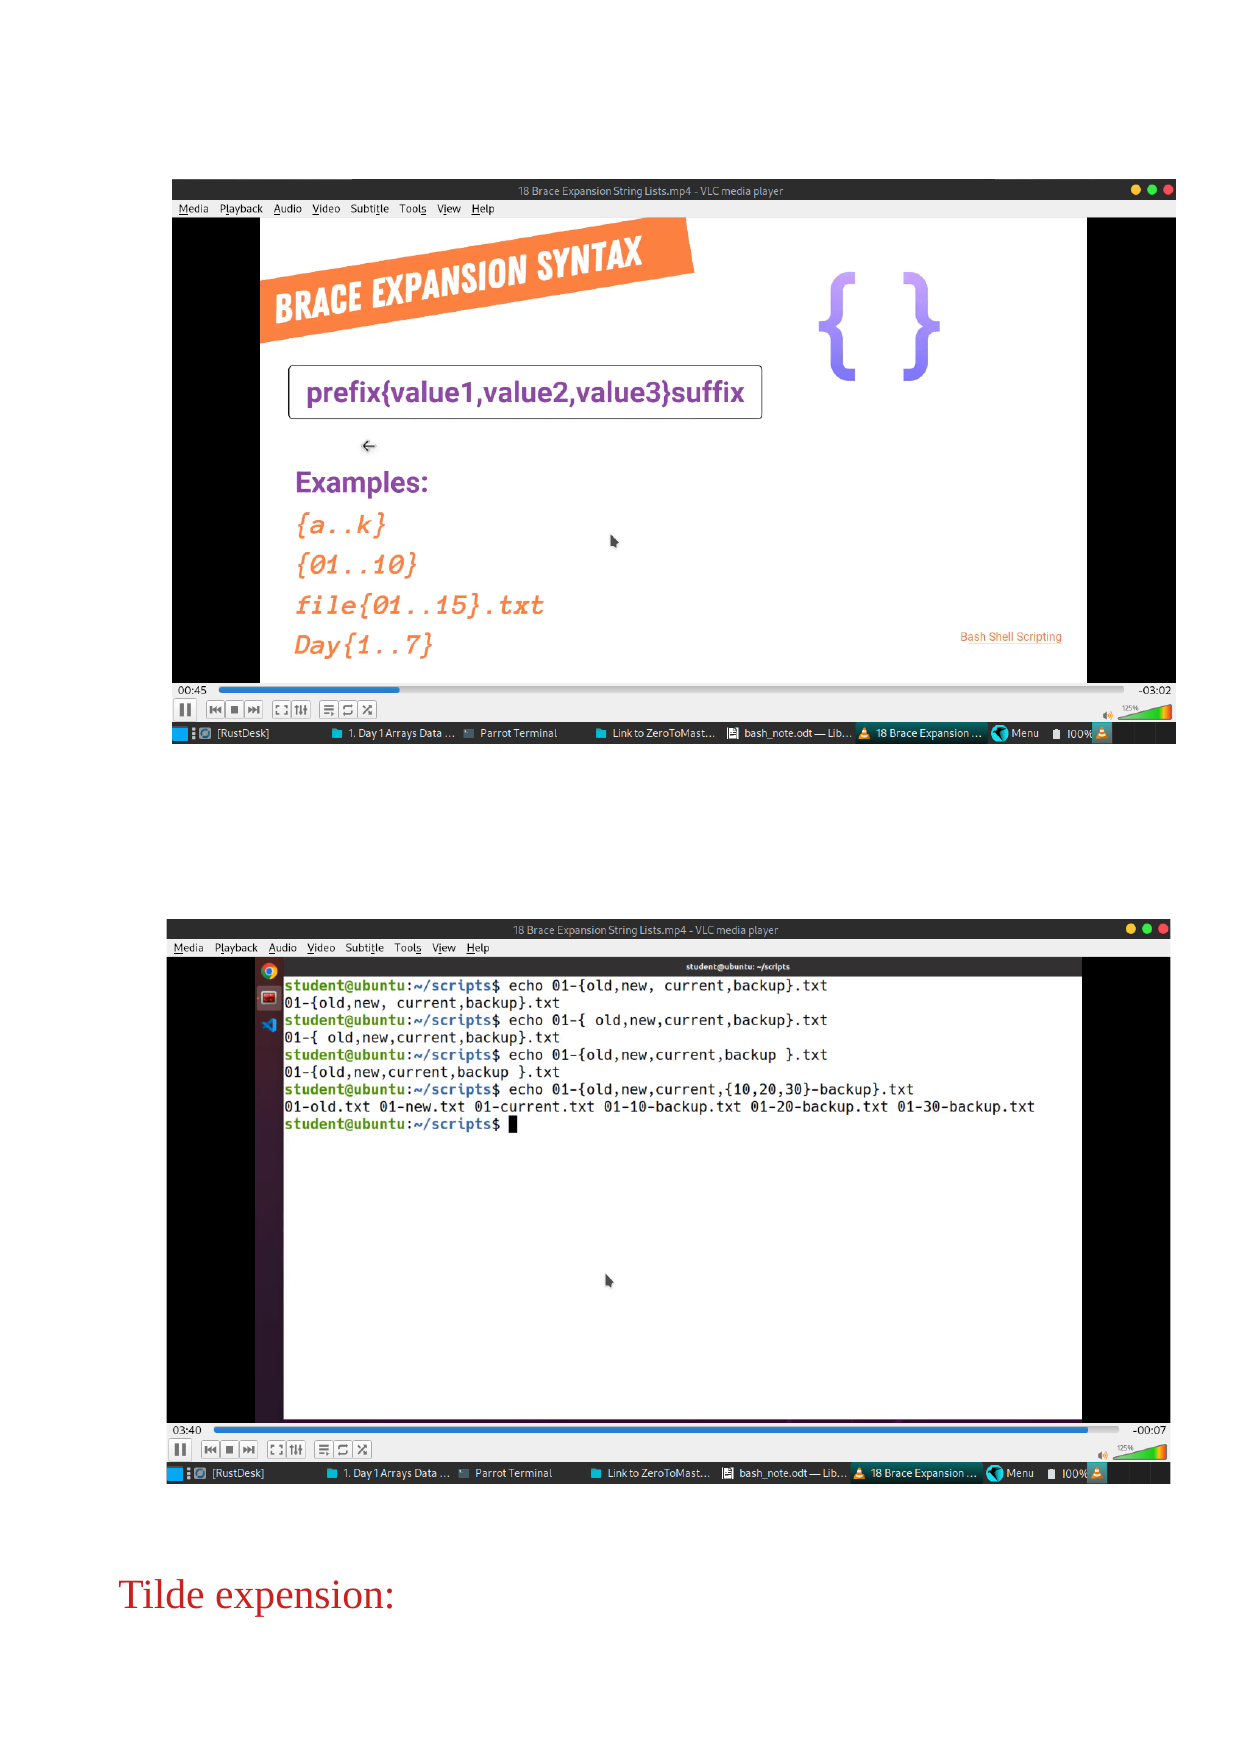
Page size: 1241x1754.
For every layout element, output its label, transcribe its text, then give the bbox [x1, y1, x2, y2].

text Tilde expension: [118, 1570, 1122, 1618]
picture [166, 919, 1171, 1484]
picture [172, 179, 1176, 744]
